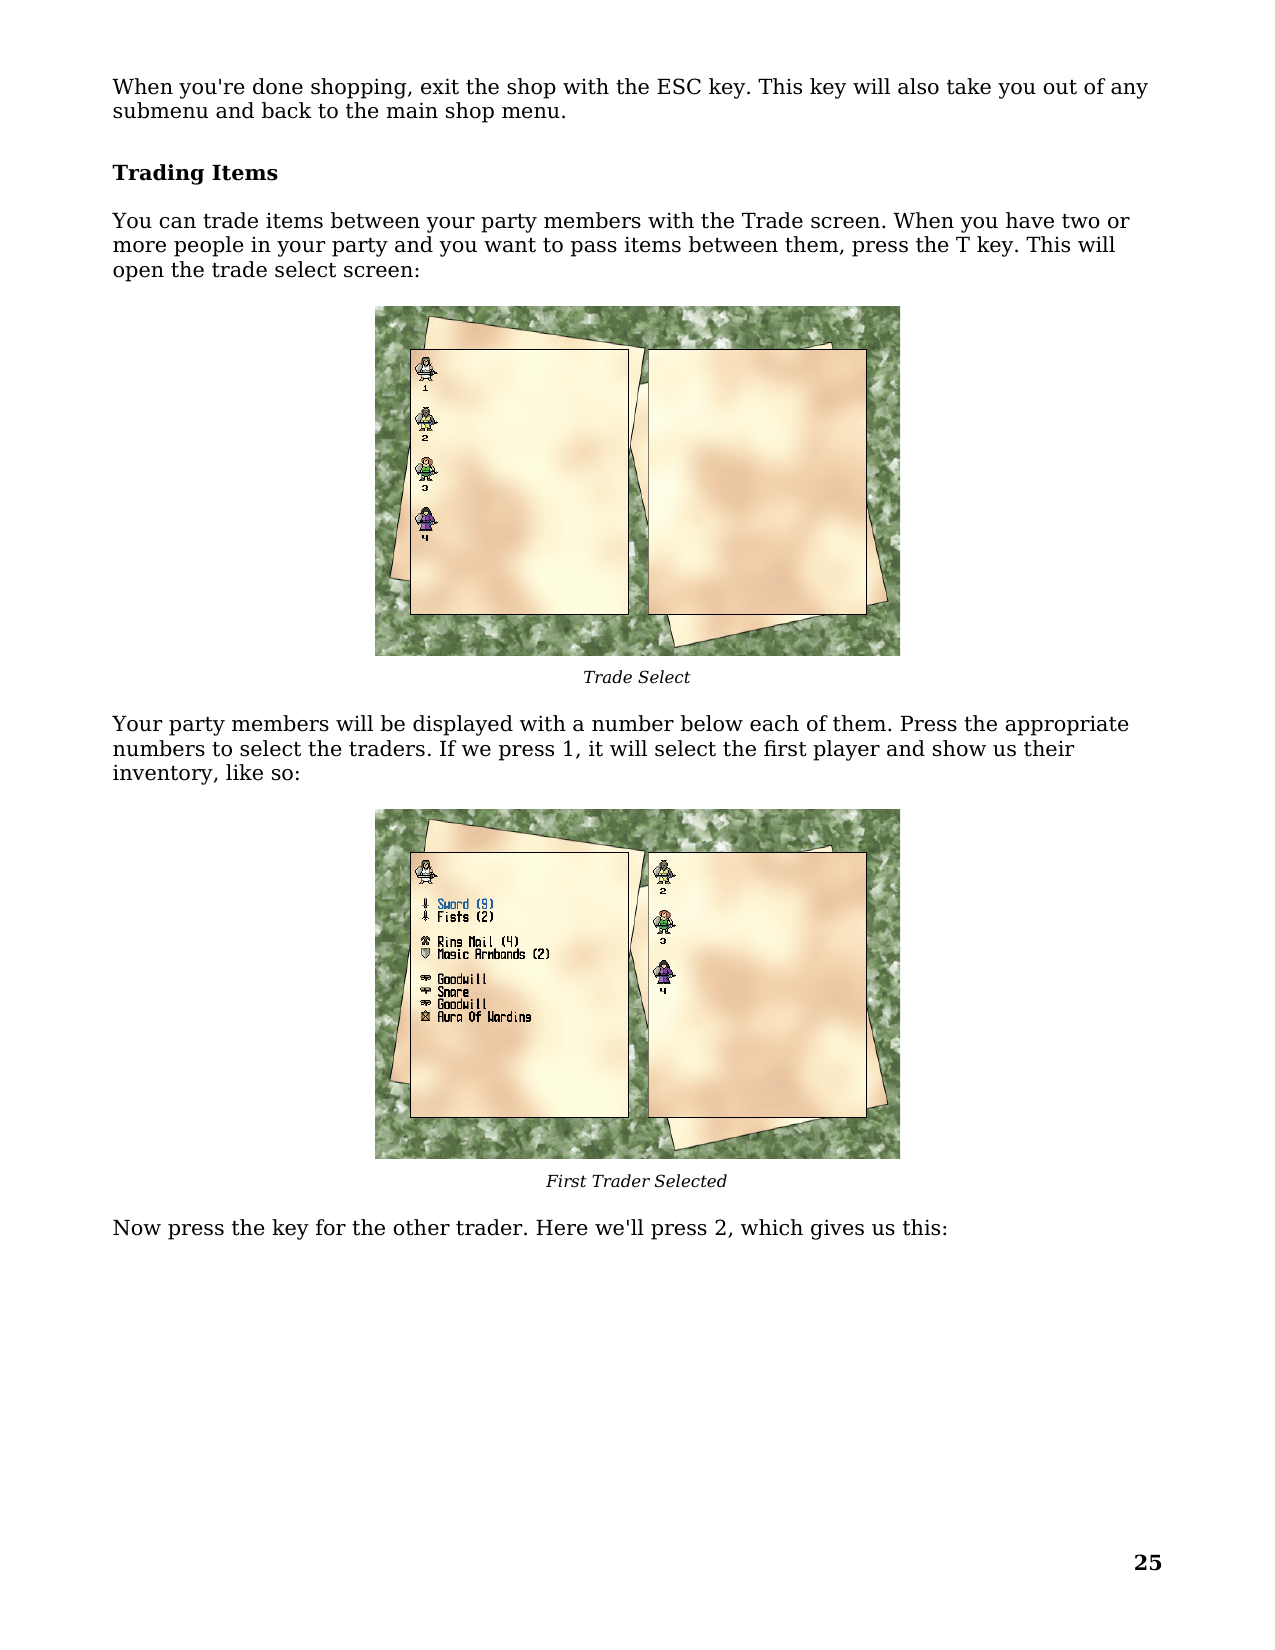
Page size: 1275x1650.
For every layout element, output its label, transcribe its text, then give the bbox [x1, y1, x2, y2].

picture [375, 809, 901, 1159]
picture [375, 306, 901, 656]
text Now press the key for the other trader. Here we'll press 2, which gives us this: [112, 1216, 1162, 1240]
text First Trader Selected [112, 1172, 1162, 1191]
subtitle Trading Items [112, 160, 1162, 185]
text You can trade items between your party members with the Trade screen. When you have two or more people in your party and you want to pass items between them, press the T key. This will open the trade select screen: [112, 209, 1162, 282]
text Your party members will be displayed with a number below each of them. Press the appropriate numbers to select the traders. If we press 1, it will select the first player and show us their inventory, like so: [112, 712, 1162, 785]
text Trade Select [112, 668, 1162, 687]
text When you're done shopping, exit the shop with the ESC key. This key will also take you out of any submenu and back to the main shop menu. [112, 75, 1162, 123]
